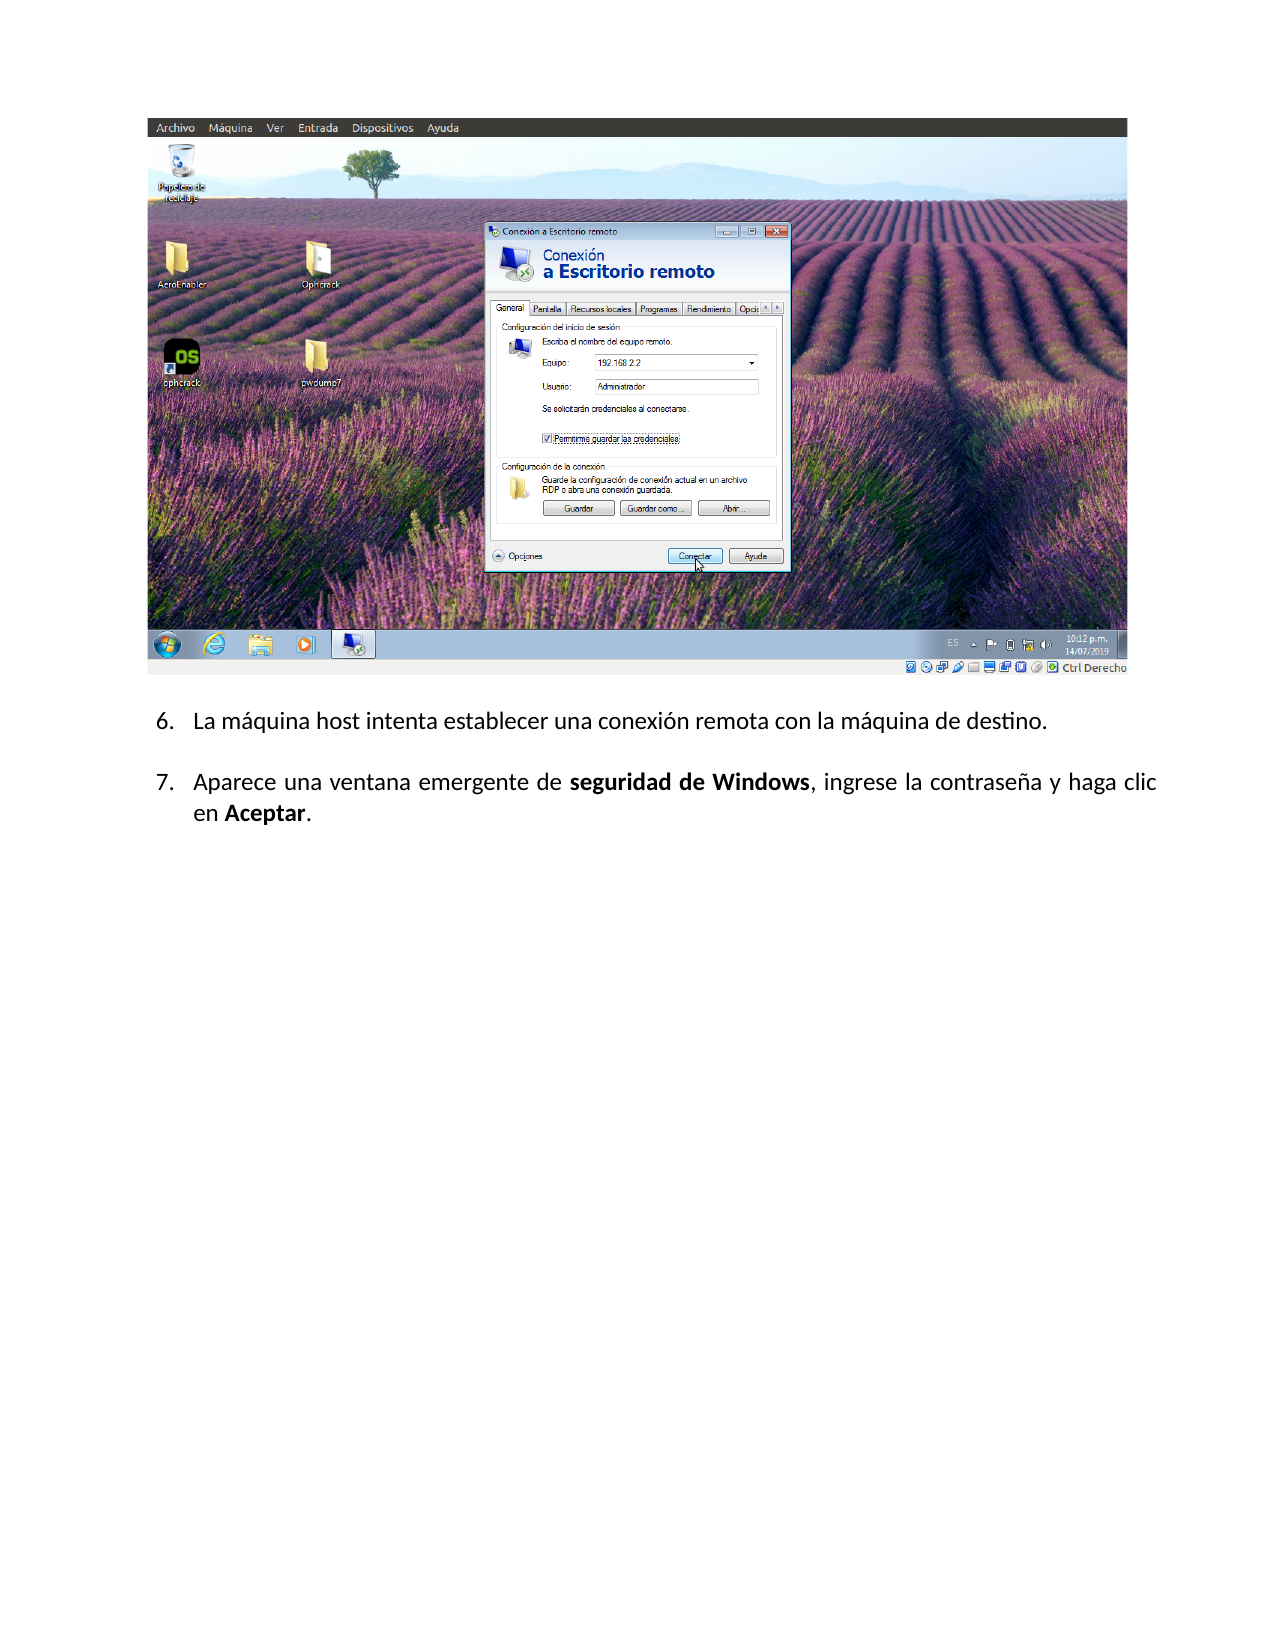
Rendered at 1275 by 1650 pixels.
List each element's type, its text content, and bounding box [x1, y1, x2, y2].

list Aparece una ventana emergente de seguridad de Windows, ingrese la contraseña y haga clic en Aceptar. [156, 766, 1157, 827]
list La máquina host intenta establecer una conexión remota con la máquina de destino. [156, 705, 1157, 736]
picture [147, 118, 1128, 675]
